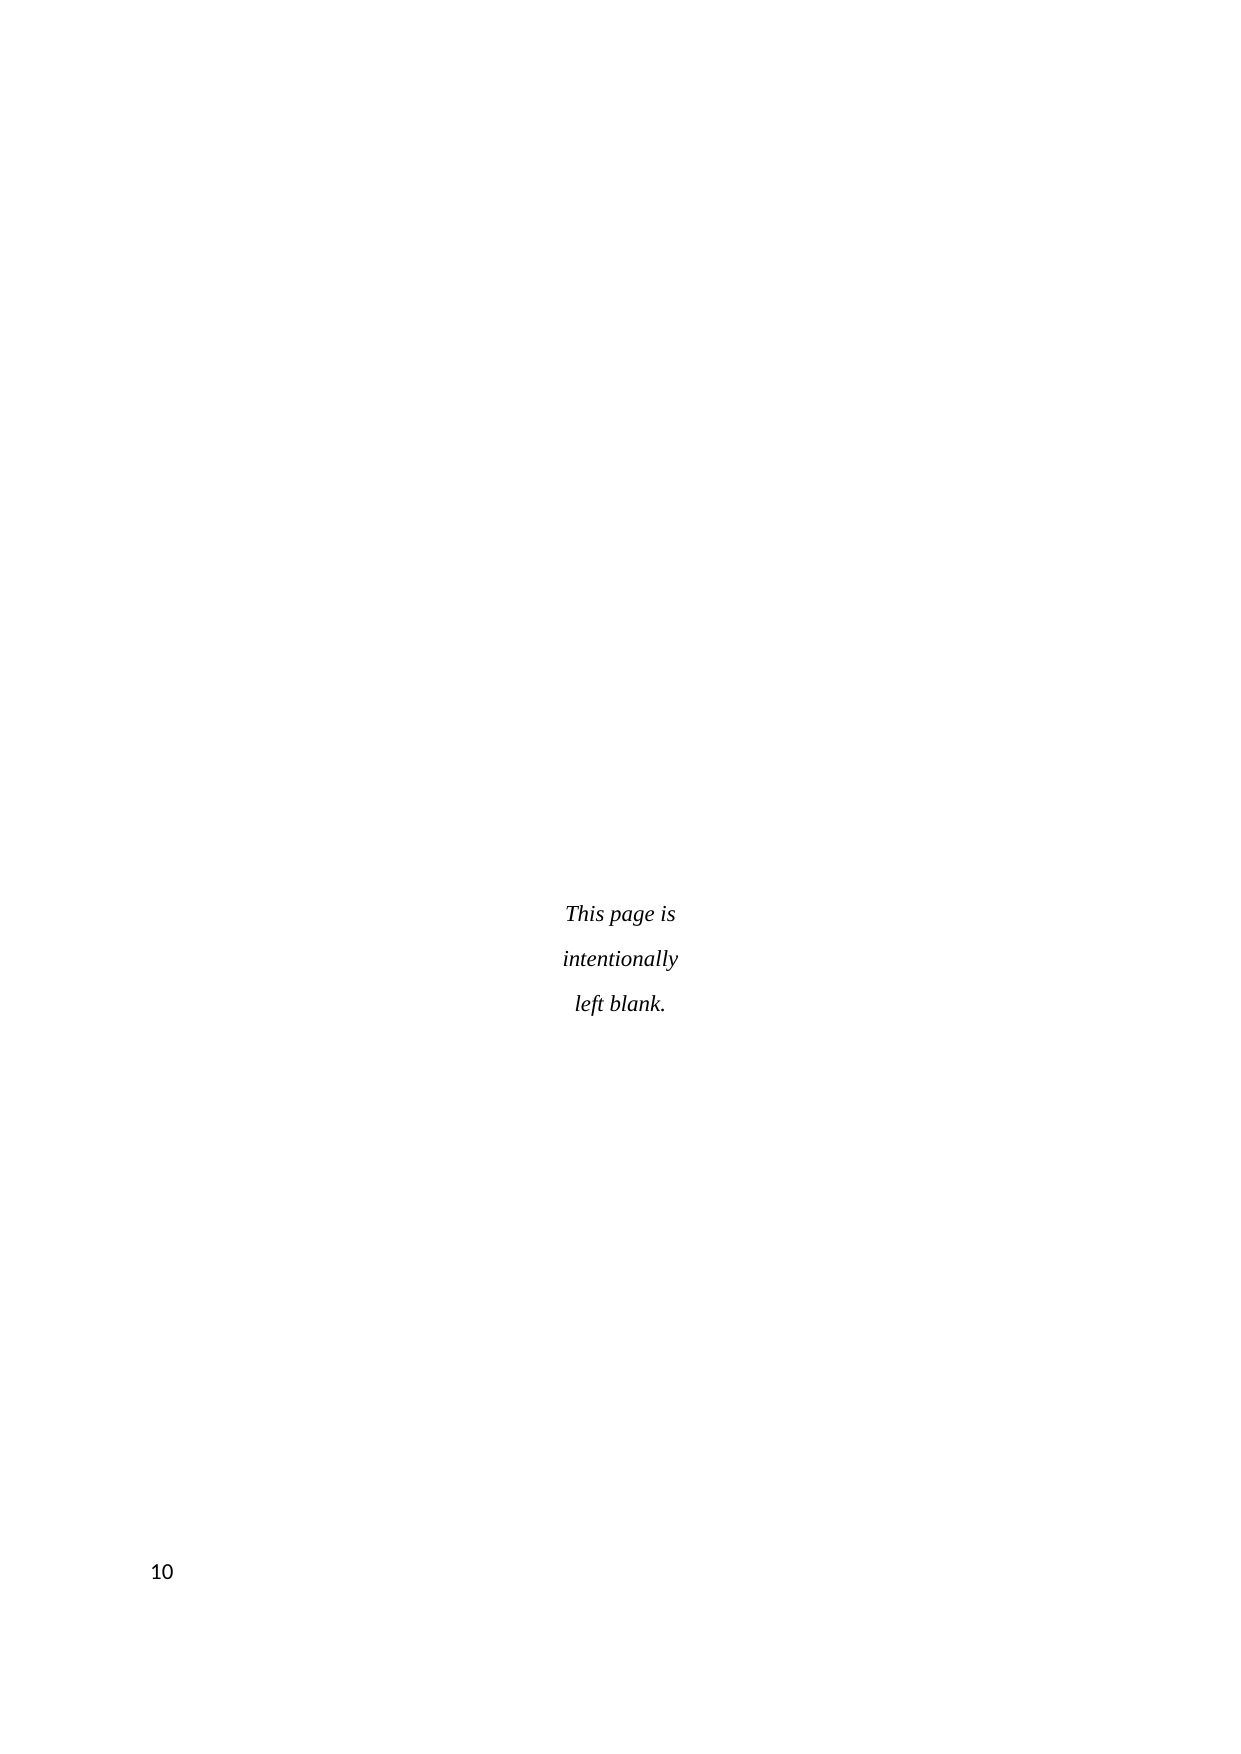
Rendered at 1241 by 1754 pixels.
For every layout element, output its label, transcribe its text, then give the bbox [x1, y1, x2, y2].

text left blank. [150, 990, 1090, 1016]
text intentionally [150, 945, 1090, 971]
text This page is [150, 900, 1090, 926]
